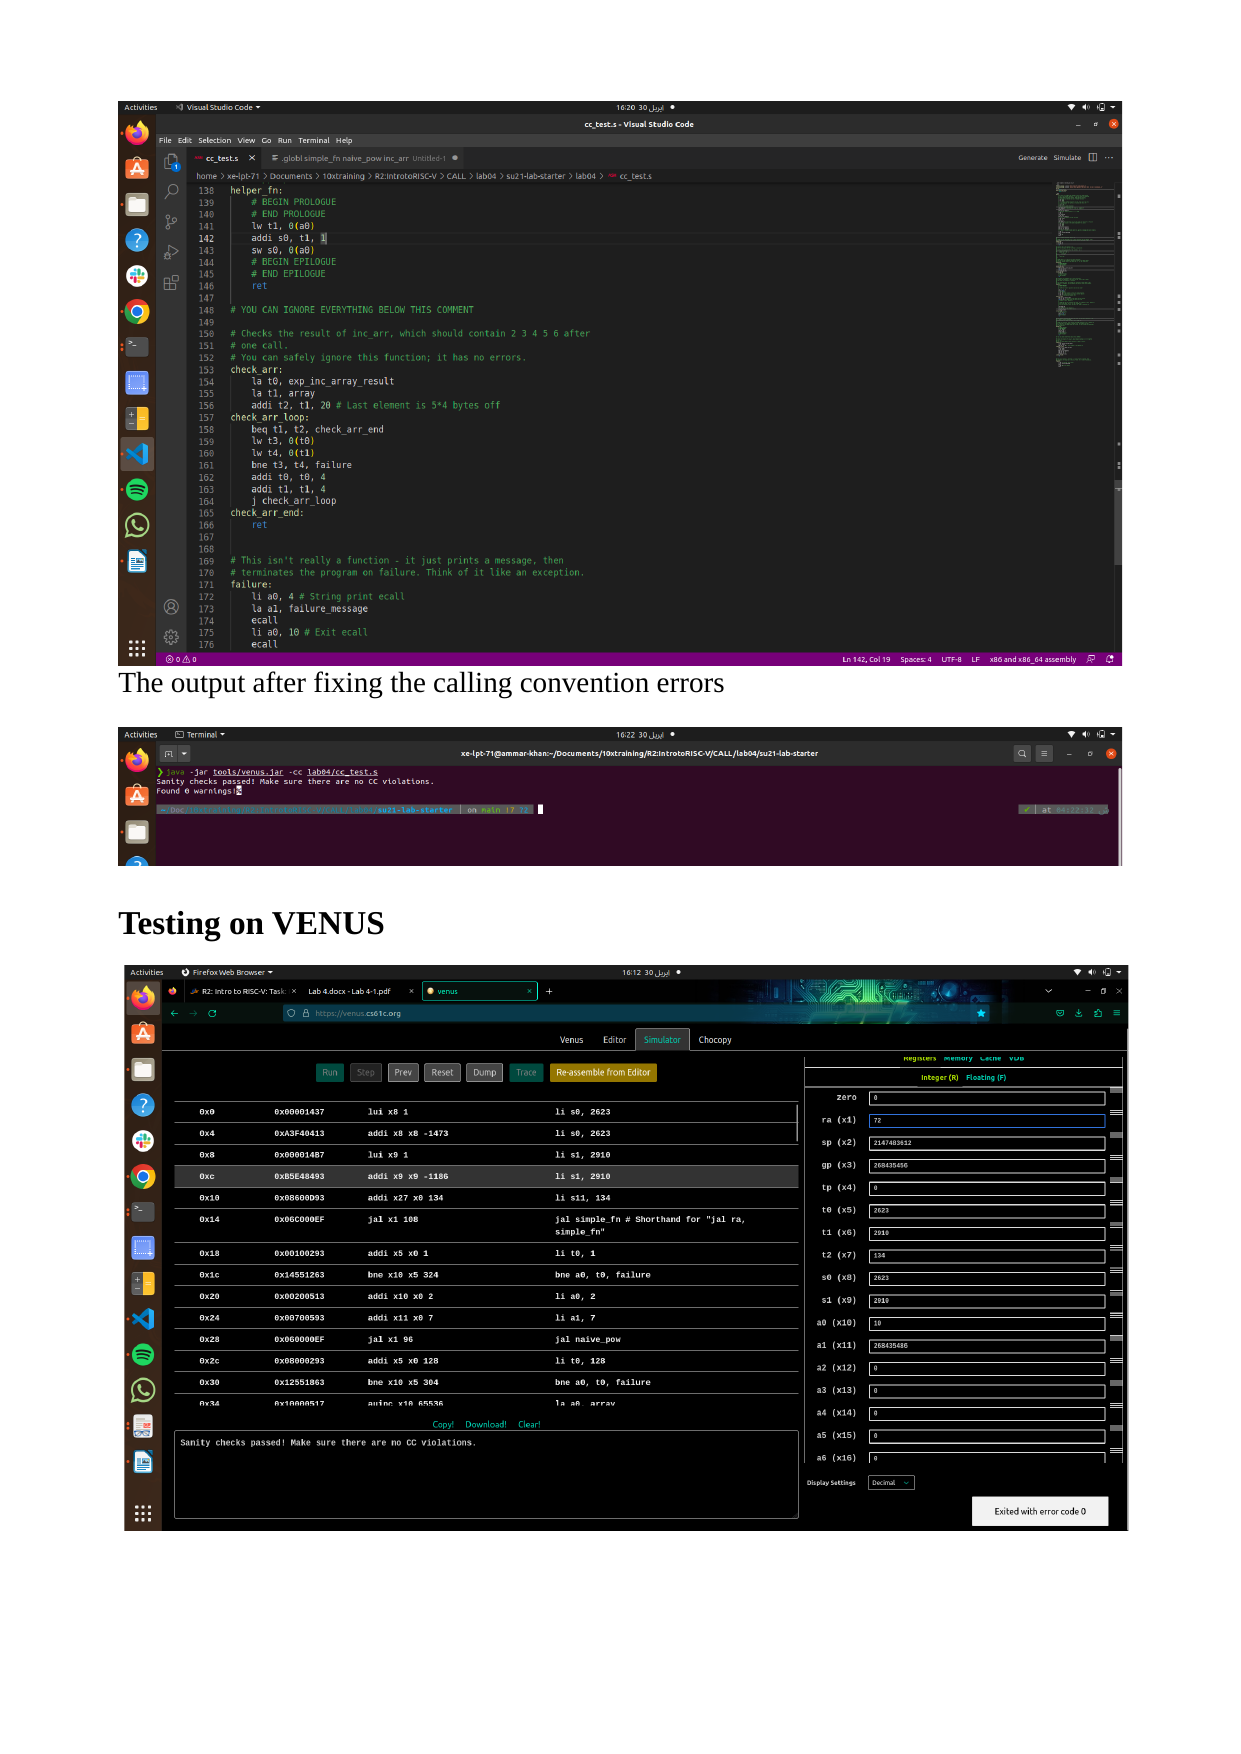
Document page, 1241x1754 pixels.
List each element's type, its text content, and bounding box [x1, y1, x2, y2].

picture [118, 727, 1123, 866]
picture [124, 965, 1129, 1531]
text Testing on VENUS [118, 904, 1122, 942]
picture [118, 101, 1123, 666]
text The output after fixing the calling convention errors [118, 666, 1122, 699]
